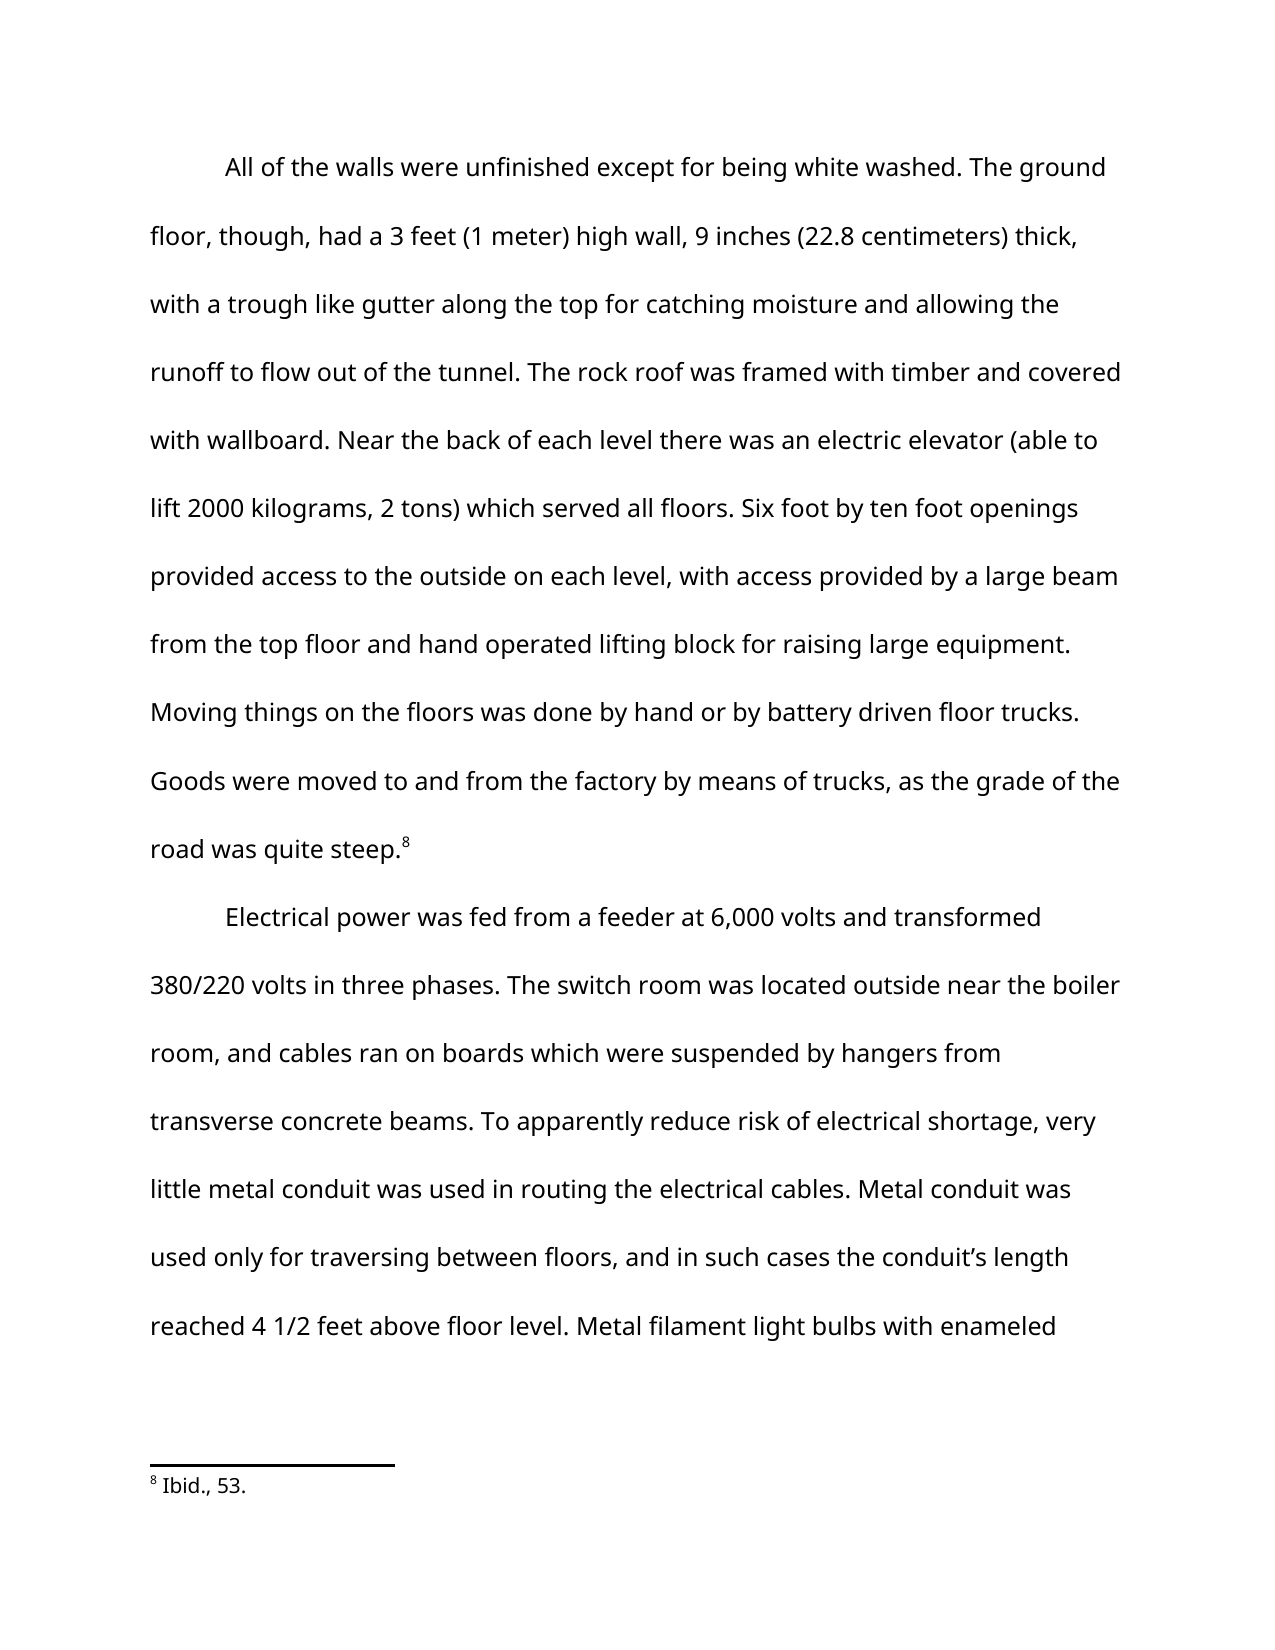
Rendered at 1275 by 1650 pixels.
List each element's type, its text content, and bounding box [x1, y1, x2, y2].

text All of the walls were unfinished except for being white washed. The ground floor, though, had a 3 feet (1 meter) high wall, 9 inches (22.8 centimeters) thick, with a trough like gutter along the top for catching moisture and allowing the runoff to flow out of the tunnel. The rock roof was framed with timber and covered with wallboard. Near the back of each level there was an electric elevator (able to lift 2000 kilograms, 2 tons) which served all floors. Six foot by ten foot openings provided access to the outside on each level, with access provided by a large beam from the top floor and hand operated lifting block for raising large equipment. Moving things on the floors was done by hand or by battery driven floor trucks. Goods were moved to and from the factory by means of trucks, as the grade of the road was quite steep. [150, 150, 1125, 865]
text Ibid., 53. [150, 1472, 1125, 1500]
text Electrical power was fed from a feeder at 6,000 volts and transformed 380/220 volts in three phases. The switch room was located outside near the boiler room, and cables ran on boards which were suspended by hangers from transverse concrete beams. To apparently reduce risk of electrical shortage, very little metal conduit was used in routing the electrical cables. Metal conduit was used only for traversing between floors, and in such cases the conduit’s length reached 4 1/2 feet above floor level. Metal filament light bulbs with enameled [150, 899, 1125, 1342]
